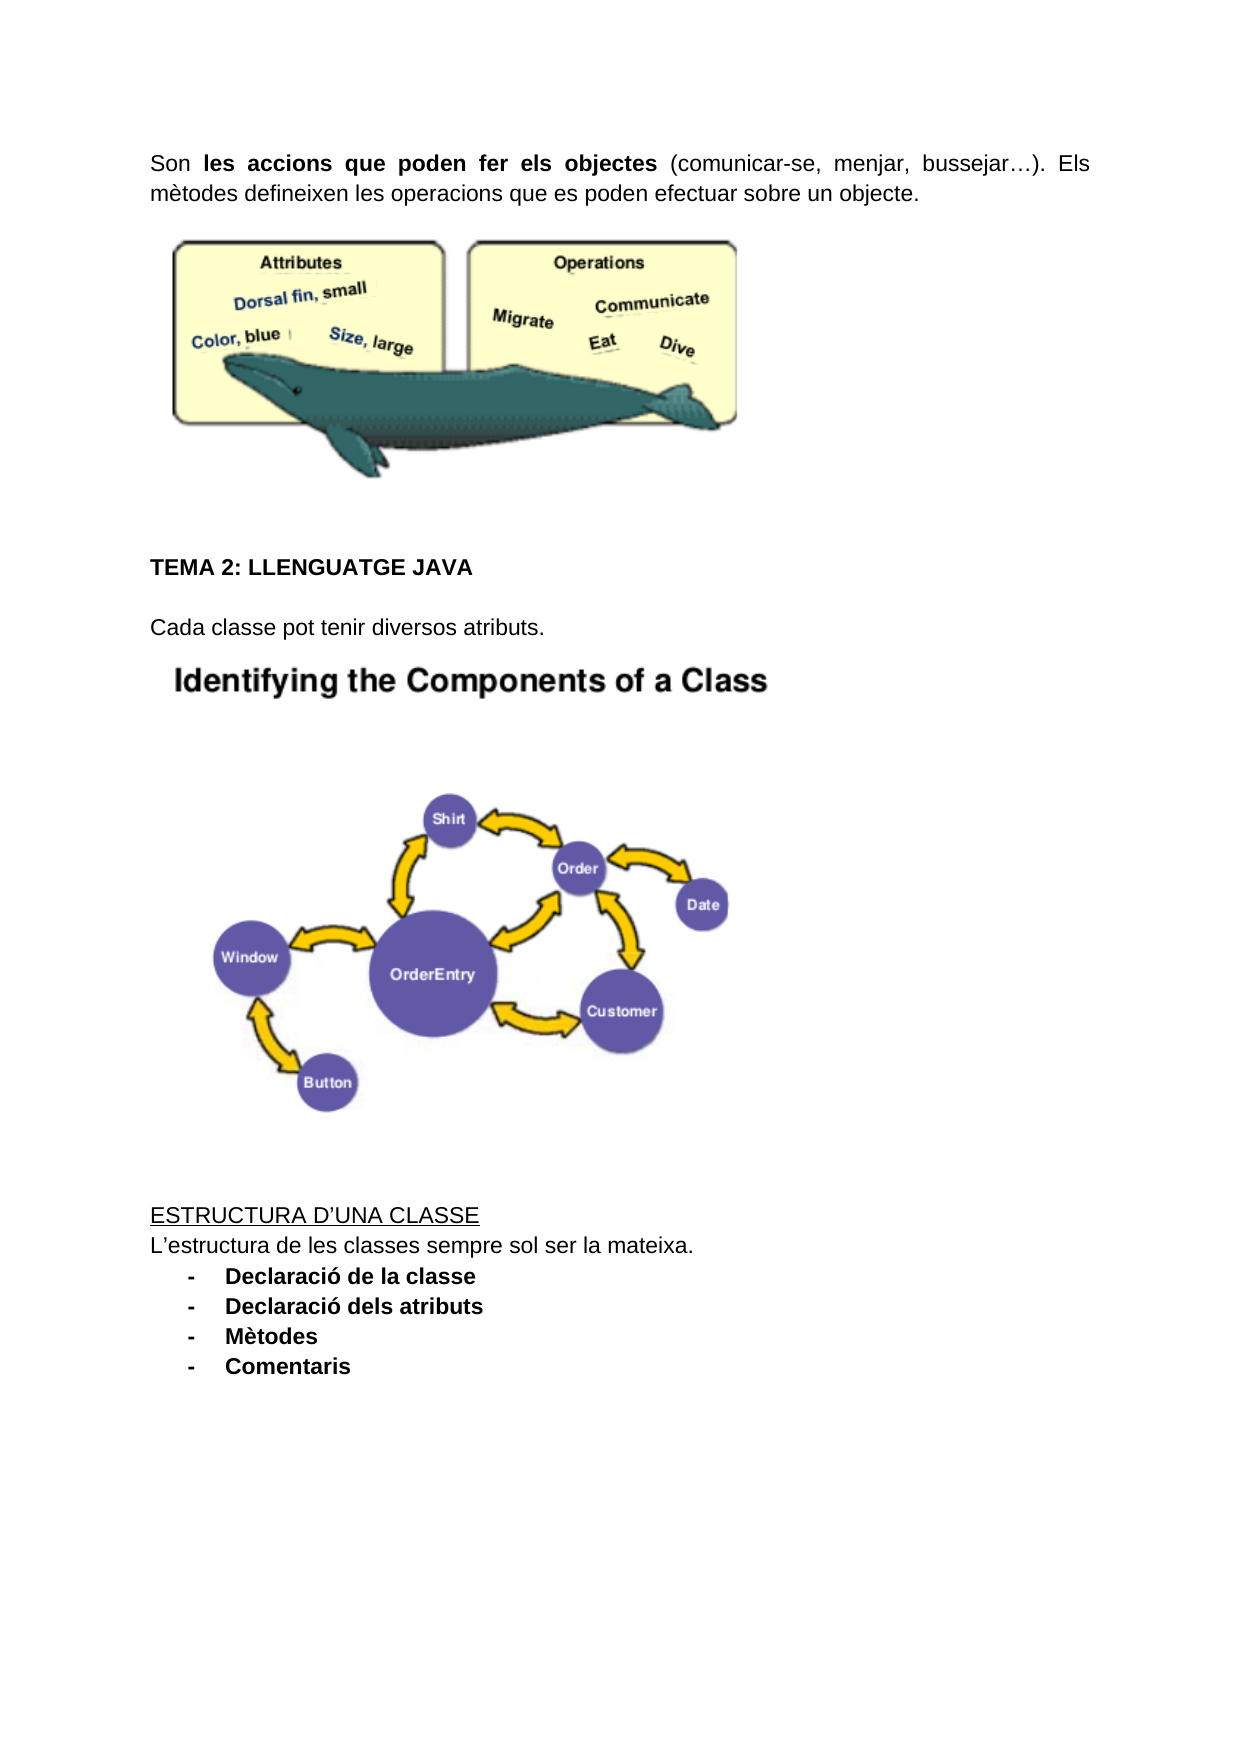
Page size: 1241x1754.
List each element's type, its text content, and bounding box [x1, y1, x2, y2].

list Declaració de la classe [187, 1263, 1090, 1289]
text Cada classe pot tenir diversos atributs. [150, 614, 1090, 641]
picture [150, 644, 806, 1138]
text L’estructura de les classes sempre sol ser la mateixa. [150, 1232, 1090, 1259]
list Mètodes [187, 1323, 1090, 1349]
list Declaració dels atributs [187, 1293, 1090, 1319]
text Son les accions que poden fer els objectes (comunicar-se, menjar, bussejar…). Els mètodes defineixen les operacions que es poden efectuar sobre un objecte. [150, 150, 1090, 207]
picture [150, 210, 762, 490]
list Comentaris [187, 1353, 1090, 1380]
text TEMA 2: LLENGUATGE JAVA [150, 554, 1090, 580]
text ESTRUCTURA D’UNA CLASSE [150, 1202, 1090, 1229]
